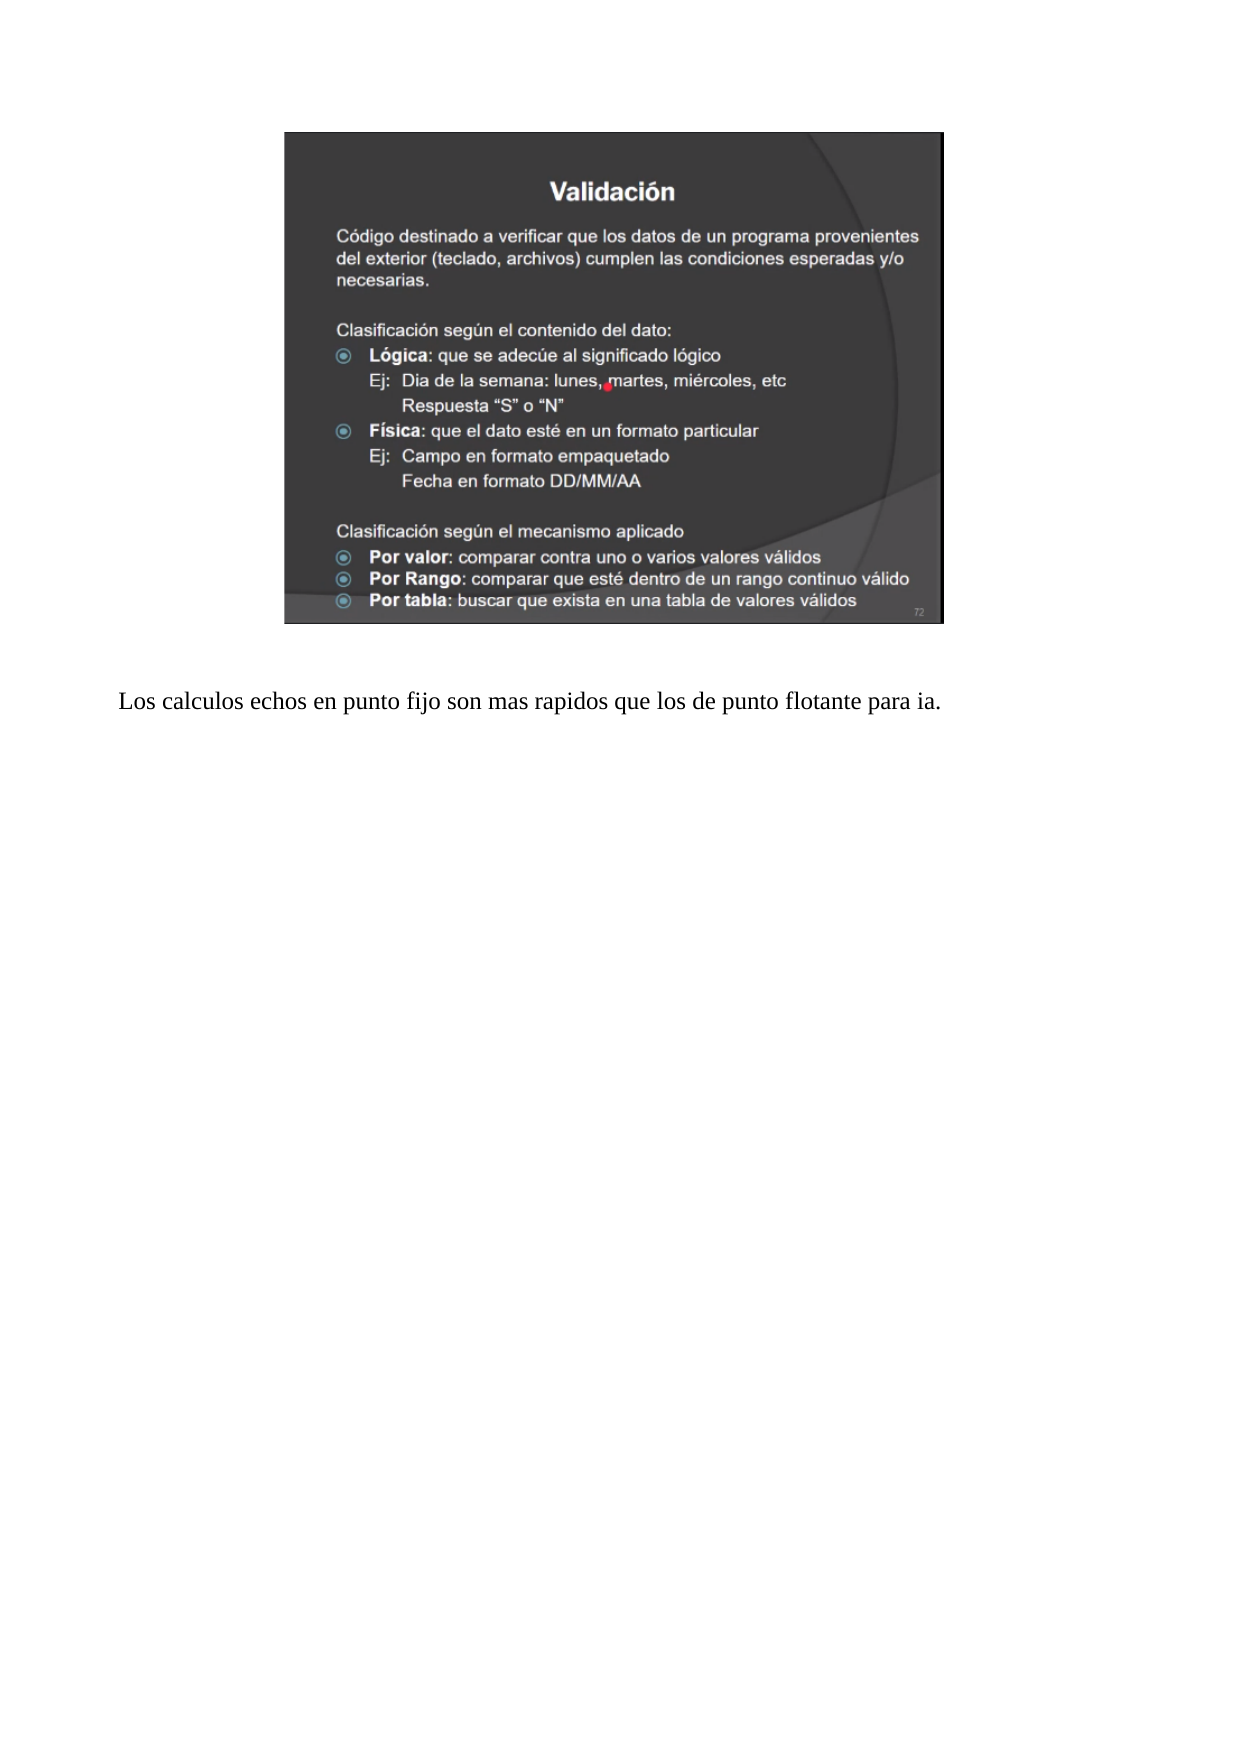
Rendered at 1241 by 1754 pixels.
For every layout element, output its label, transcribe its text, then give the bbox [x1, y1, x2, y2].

picture [284, 132, 944, 624]
text Los calculos echos en punto fijo son mas rapidos que los de punto flotante para ia. [118, 686, 1122, 714]
